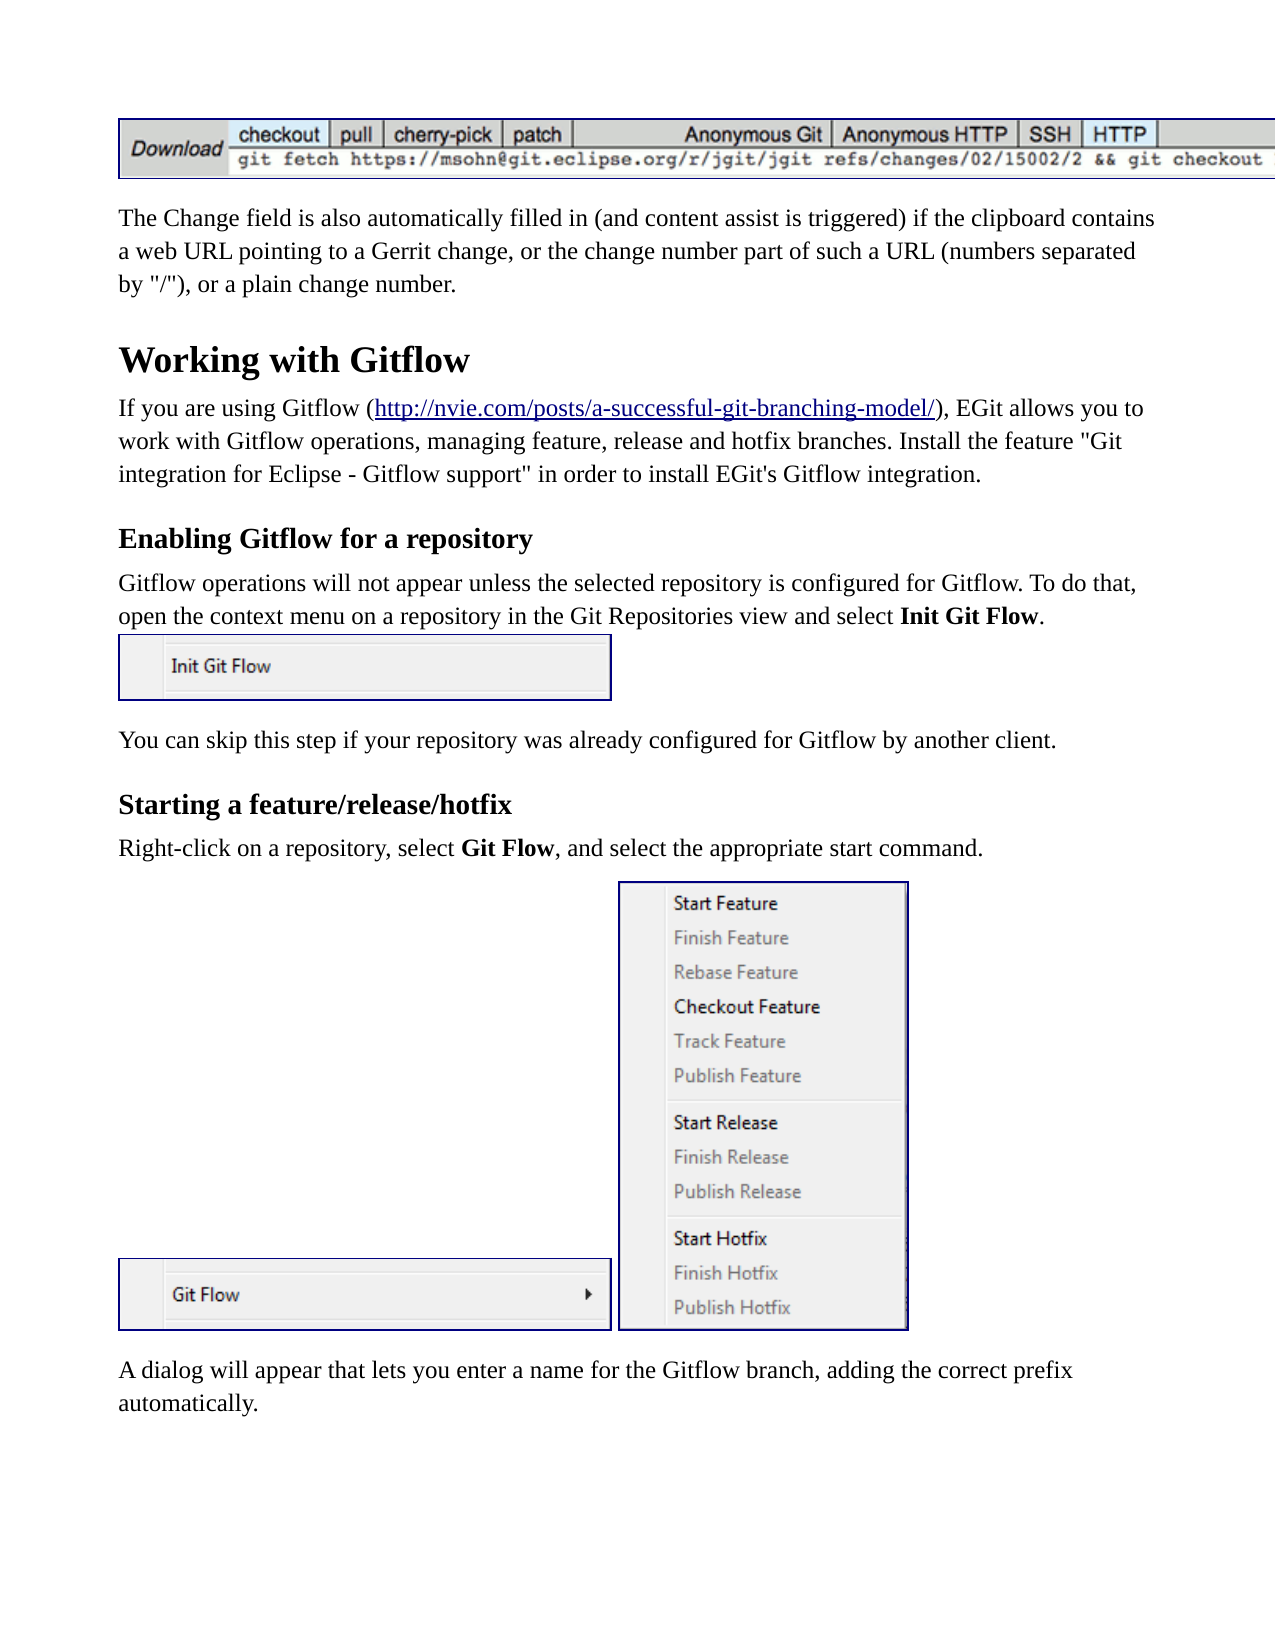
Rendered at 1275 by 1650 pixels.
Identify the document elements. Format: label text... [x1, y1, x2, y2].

text You can skip this step if your repository was already configured for Gitflow by another client. [118, 725, 1157, 754]
text A dialog will appear that lets you enter a name for the Gitflow branch, adding the correct prefix automatically. [118, 1355, 1157, 1417]
subtitle Enabling Gitflow for a repository [118, 522, 1157, 555]
text The Change field is also automatically filled in (and content assist is triggered) if the clipboard contains a web URL pointing to a Gerrit change, or the change number part of such a URL (numbers separated by "/"), or a plain change number. [118, 203, 1157, 298]
picture [620, 883, 907, 1329]
text Gitflow operations will not appear unless the selected repository is configured for Gitflow. To do that, open the context menu on a repository in the Git Repositories view and select Init Git Flow. [118, 568, 1157, 706]
picture [120, 635, 610, 699]
text Right-click on a repository, select Git Flow, and select the appropriate start command. [118, 833, 1157, 862]
subtitle Working with Gitflow [118, 338, 1157, 381]
picture [120, 120, 1275, 178]
picture [120, 1259, 610, 1329]
subtitle Starting a feature/release/hotfix [118, 787, 1157, 821]
text If you are using Gitflow (http://nvie.com/posts/a-successful-git-branching-model/), EGit allows you to work with Gitflow operations, managing feature, release and hotfix branches. Install the feature "Git integration for Eclipse - Gitflow support" in order to install EGit's Gitflow integration. [118, 393, 1157, 488]
